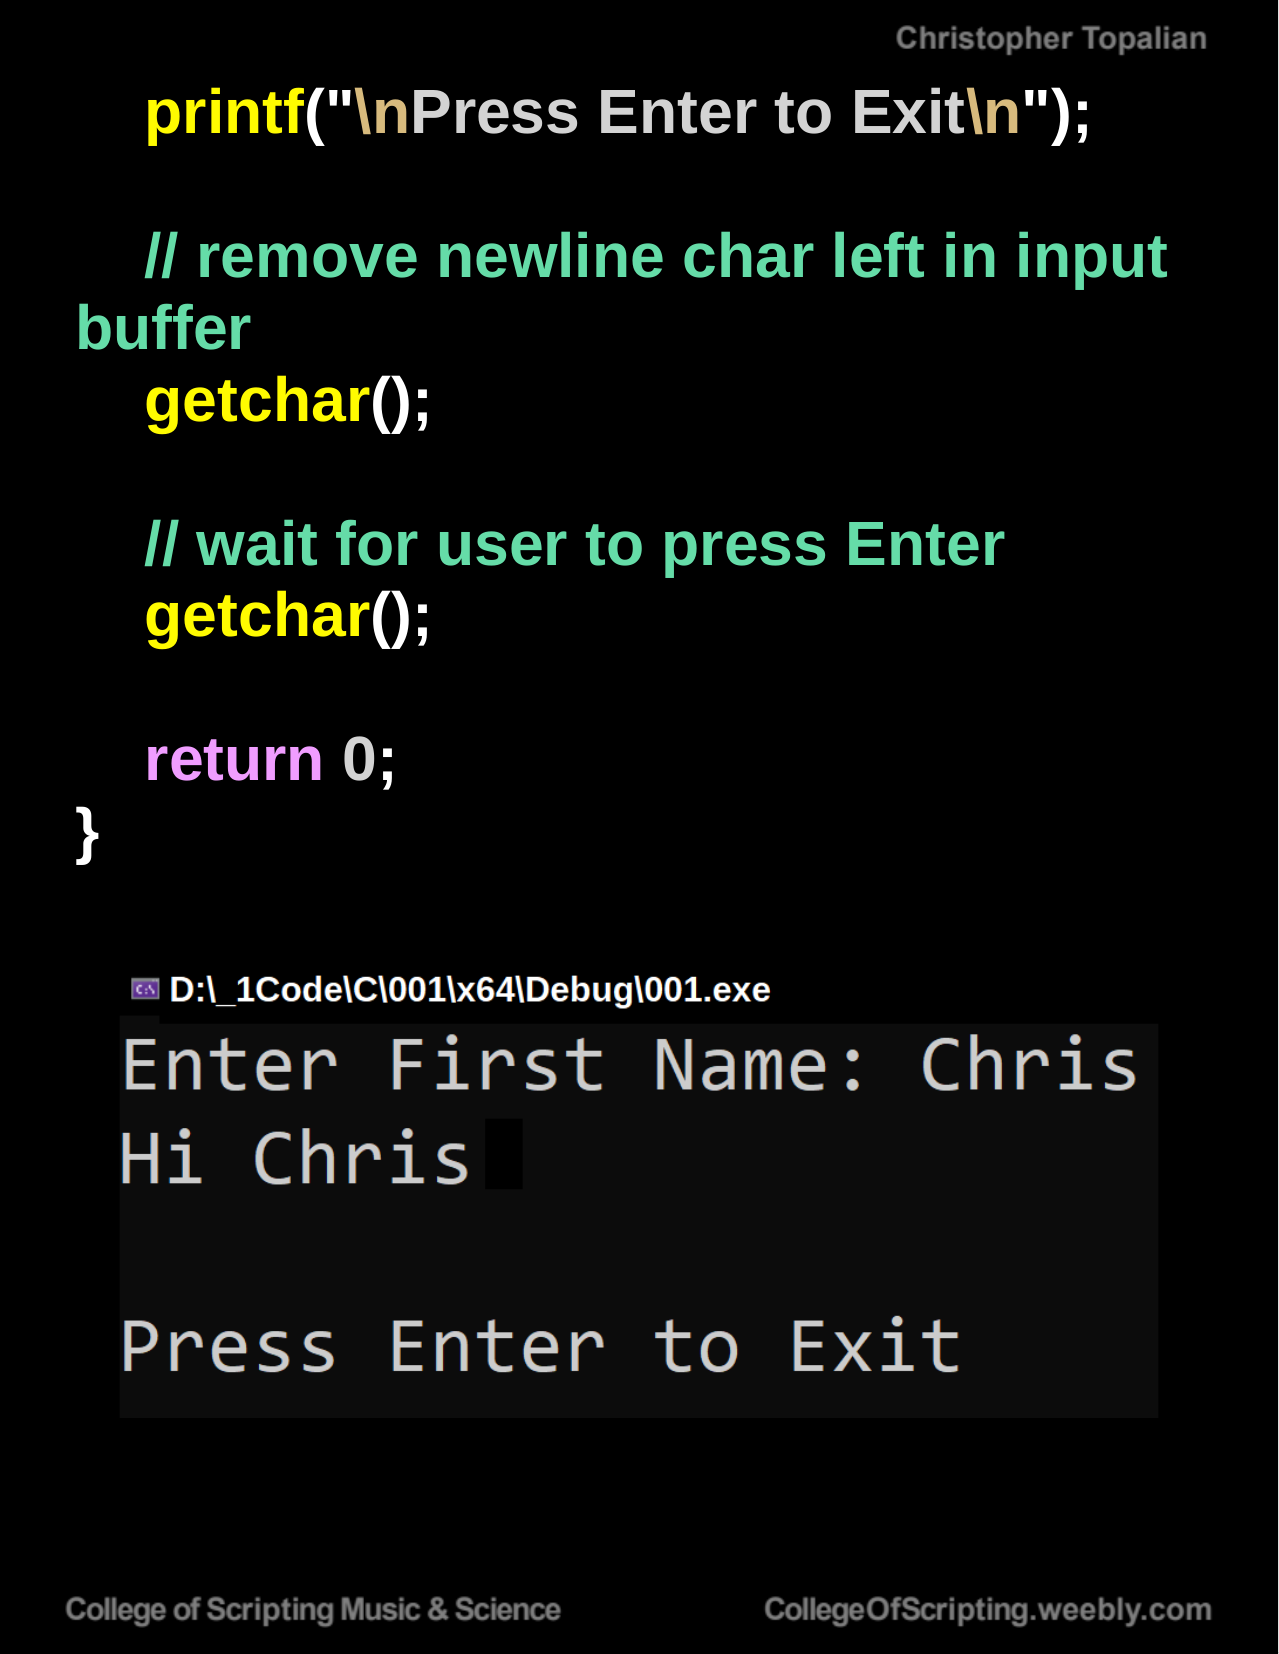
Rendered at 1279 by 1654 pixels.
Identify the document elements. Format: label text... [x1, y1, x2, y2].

picture [119, 964, 1159, 1418]
text } [75, 794, 1203, 866]
text // remove newline char left in input buffer [75, 219, 1203, 362]
text return 0; [75, 722, 1203, 794]
text getchar(); [75, 362, 1203, 434]
text printf("\nPress Enter to Exit\n"); [75, 75, 1203, 147]
text getchar(); [75, 578, 1203, 650]
text // wait for user to press Enter [75, 506, 1203, 578]
